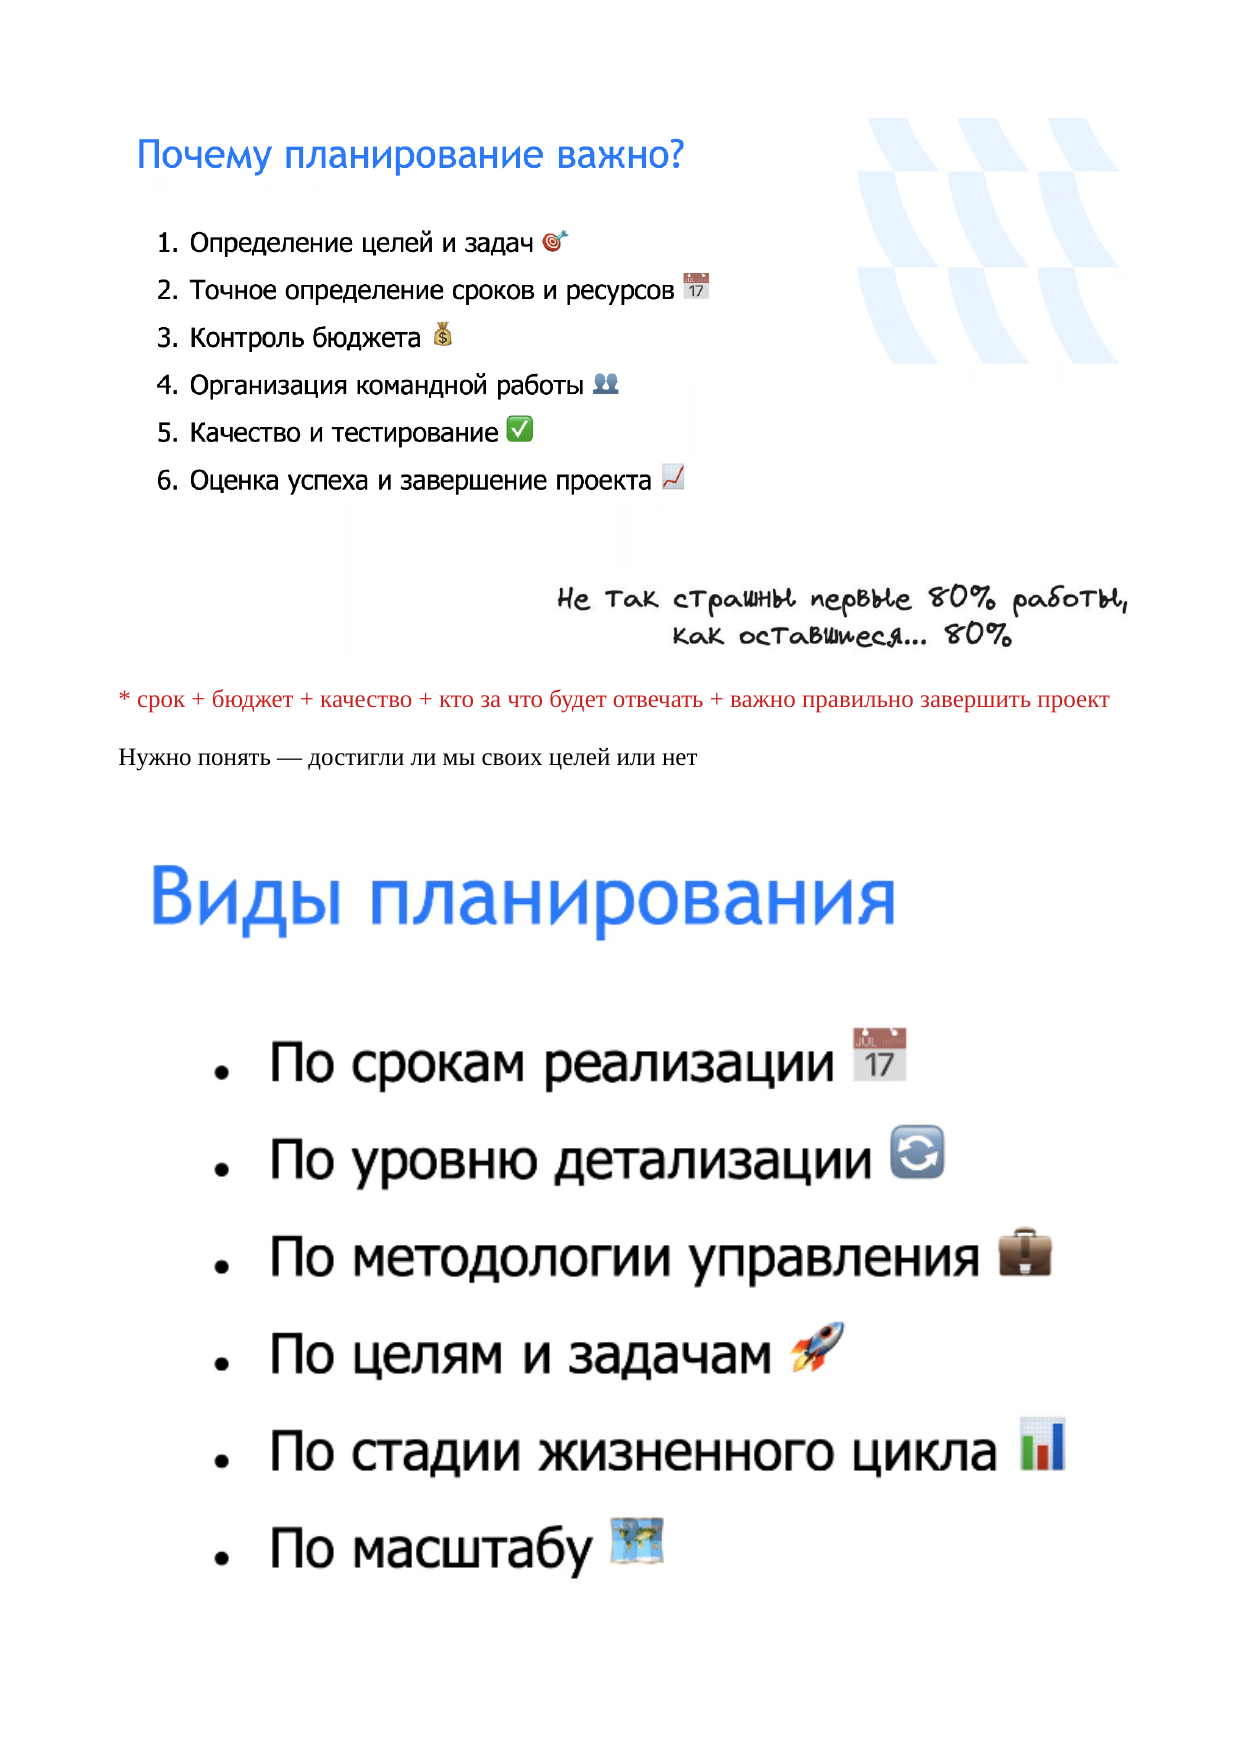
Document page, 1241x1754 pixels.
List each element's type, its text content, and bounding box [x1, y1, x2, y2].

picture [124, 118, 1129, 656]
picture [135, 828, 1105, 1610]
text * срок + бюджет + качество + кто за что будет отвечать + важно правильно завершить проект [118, 684, 1122, 713]
text Нужно понять — достигли ли мы своих целей или нет [118, 742, 1122, 771]
